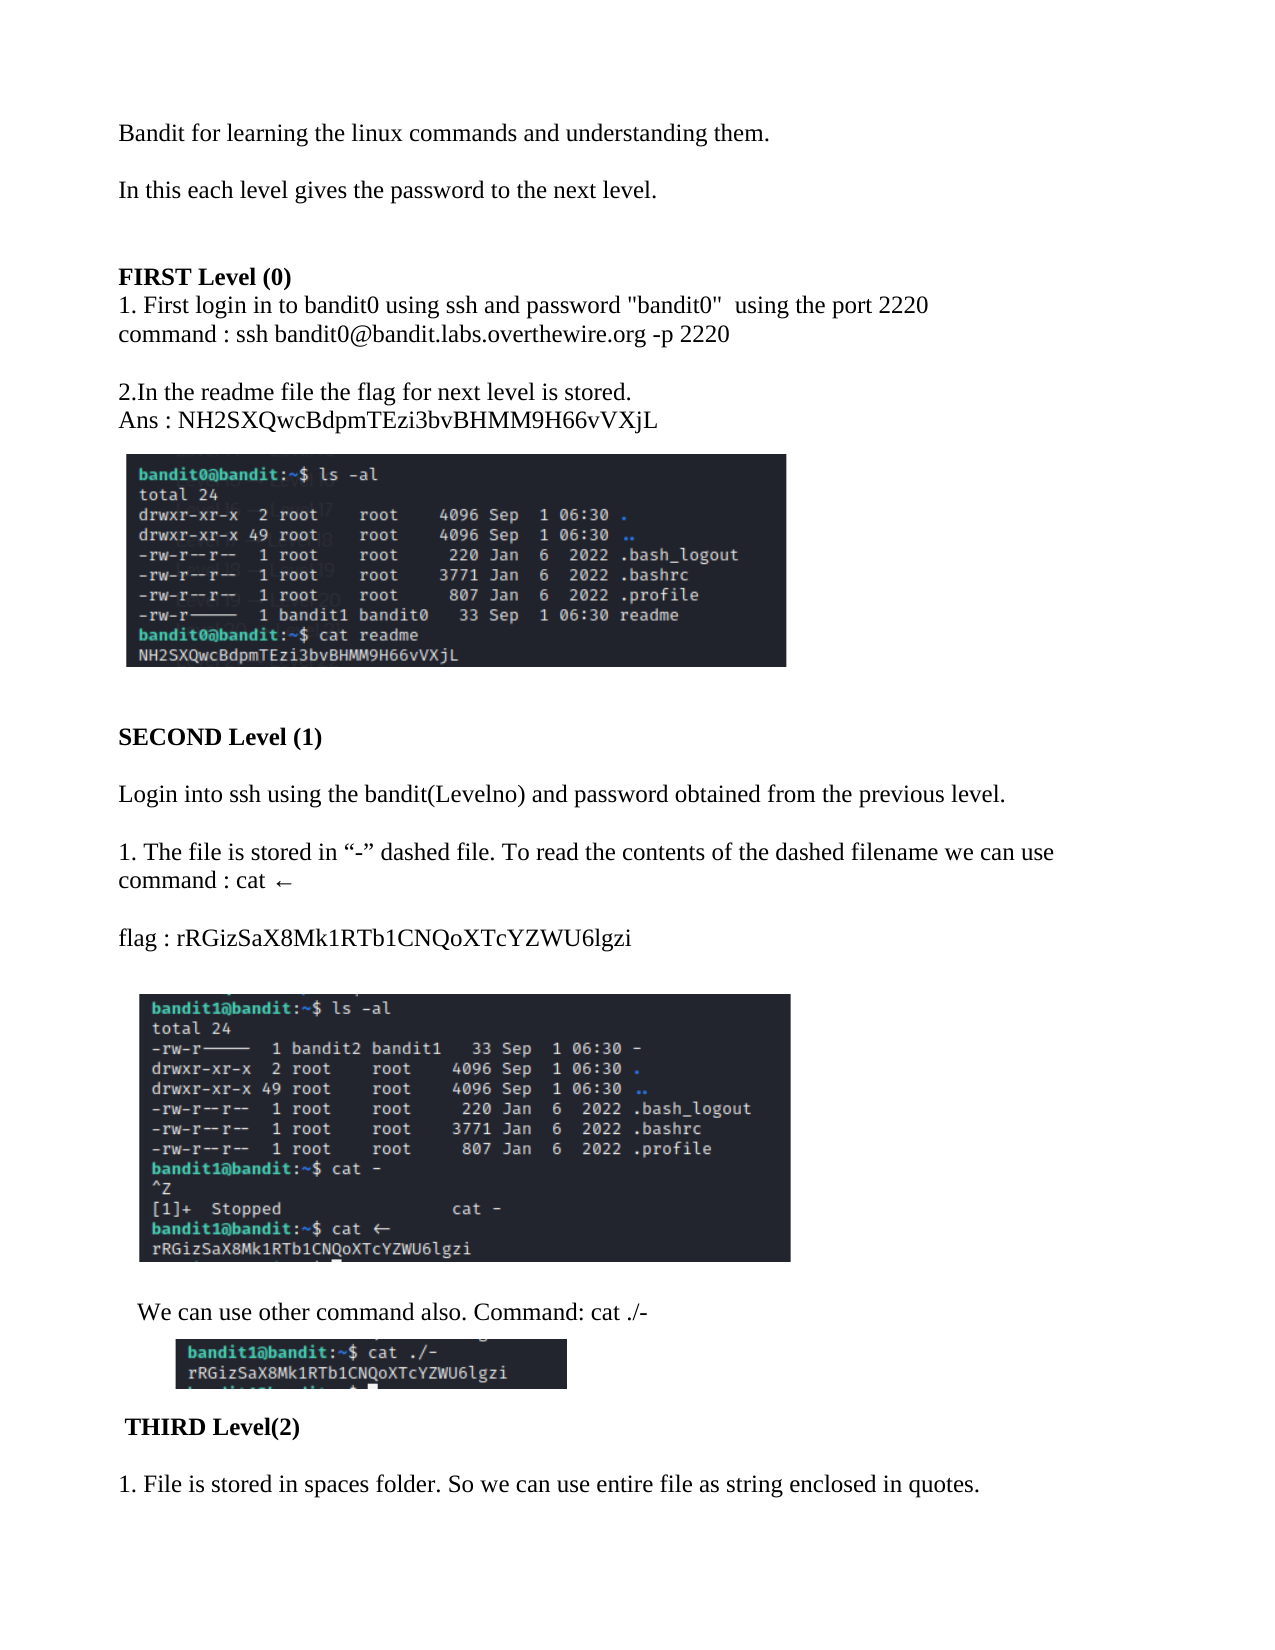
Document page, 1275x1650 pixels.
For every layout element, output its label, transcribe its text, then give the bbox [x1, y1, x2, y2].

text command : cat ← [118, 866, 1157, 894]
text Ans : NH2SXQwcBdpmTEzi3bvBHMM9H66vVXjL [118, 406, 1157, 434]
text command : ssh bandit0@bandit.labs.overthewire.org -p 2220 [118, 319, 1157, 348]
text THIRD Level(2) [118, 1412, 1157, 1441]
picture [126, 454, 787, 667]
text FIRST Level (0) [118, 262, 1157, 291]
text 1. File is stored in spaces folder. So we can use entire file as string enclosed in quotes. [118, 1469, 1157, 1498]
text Login into ssh using the bandit(Levelno) and password obtained from the previous level. [118, 779, 1157, 808]
text SECOND Level (1) [118, 722, 1157, 751]
text 1. The file is stored in “-” dashed file. To read the contents of the dashed filename we can use [118, 837, 1157, 866]
text flag : rRGizSaX8Mk1RTb1CNQoXTcYZWU6lgzi [118, 923, 1157, 952]
text 1. First login in to bandit0 using ssh and password "bandit0" using the port 2220 [118, 291, 1157, 319]
picture [139, 994, 791, 1262]
picture [175, 1339, 567, 1389]
text 2.In the readme file the flag for next level is stored. [118, 377, 1157, 406]
text We can use other command also. Command: cat ./- [118, 1297, 1157, 1326]
text Bandit for learning the linux commands and understanding them. [118, 118, 1157, 147]
text In this each level gives the password to the next level. [118, 176, 1157, 204]
